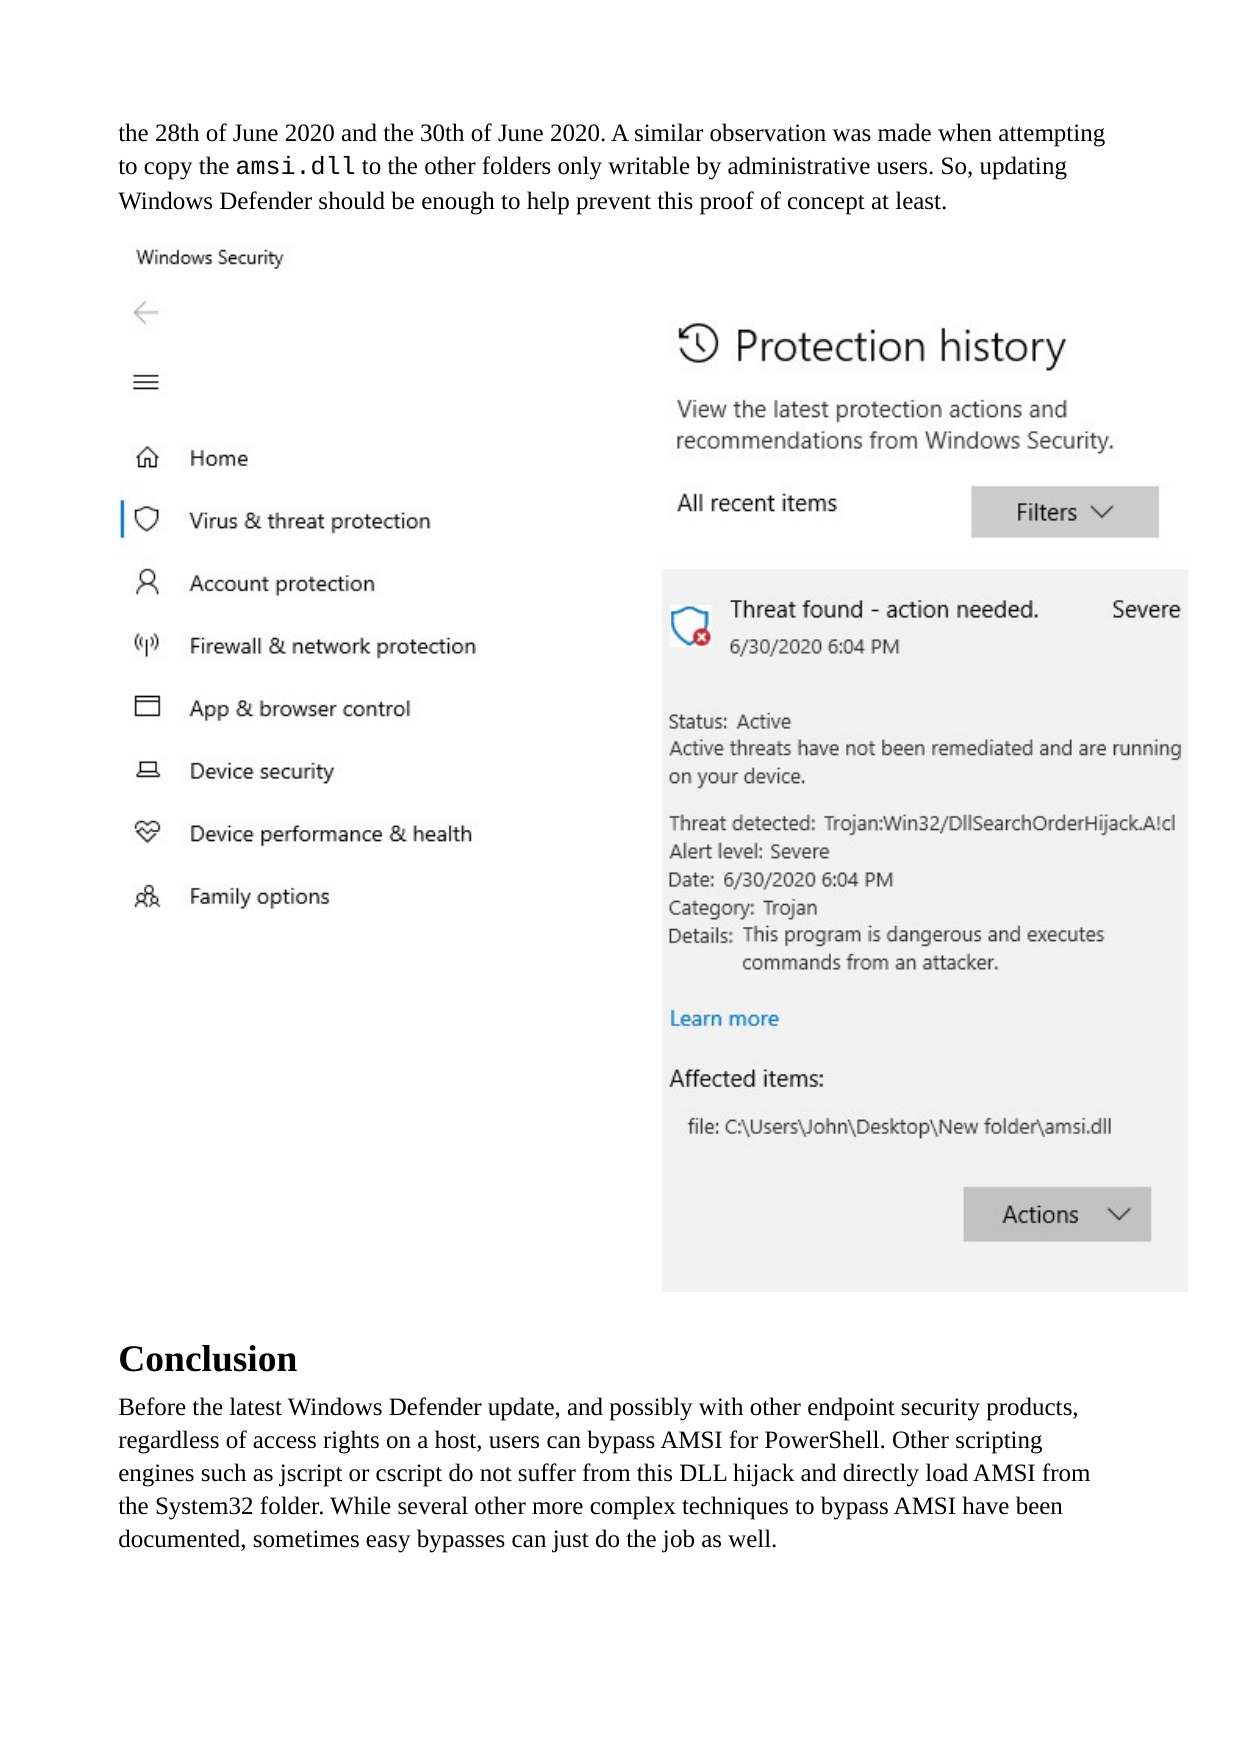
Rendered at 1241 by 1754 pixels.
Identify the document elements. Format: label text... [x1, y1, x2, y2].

text the 28th of June 2020 and the 30th of June 2020. A similar observation was made when attempting to copy the amsi.dll to the other folders only writable by administrative users. So, updating Windows Defender should be enough to help prevent this proof of concept at least. [118, 118, 1122, 215]
subtitle Conclusion [118, 1337, 1122, 1380]
picture [118, 233, 1189, 1292]
text Before the latest Windows Defender update, and possibly with other endpoint security products, regardless of access rights on a host, users can bypass AMSI for PowerShell. Other scripting engines such as jscript or cscript do not suffer from this DLL hijack and directly load AMSI from the System32 folder. While several other more complex techniques to bypass AMSI have been documented, sometimes easy bypasses can just do the job as well. [118, 1392, 1122, 1553]
